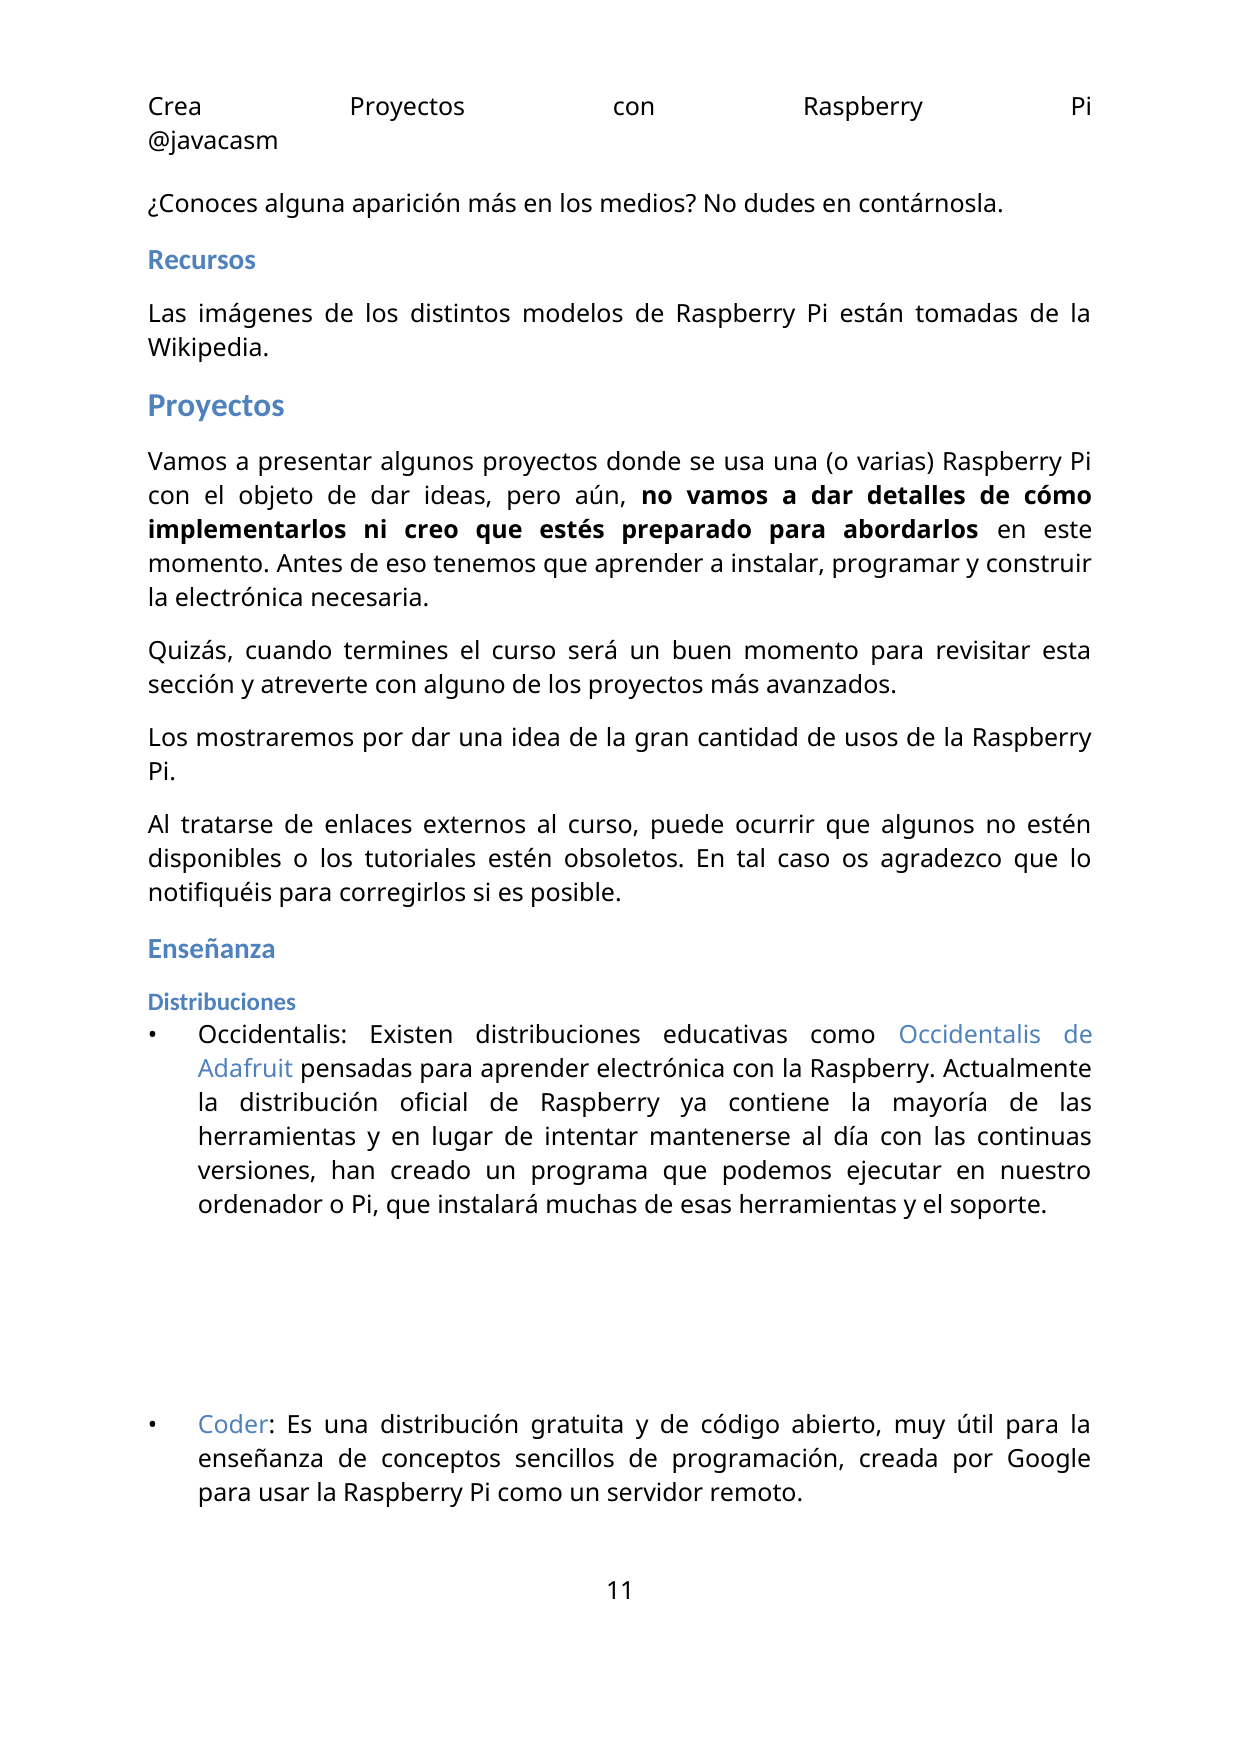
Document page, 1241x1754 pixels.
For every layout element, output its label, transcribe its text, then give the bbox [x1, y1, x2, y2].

subtitle Distribuciones [148, 986, 1093, 1017]
text Al tratarse de enlaces externos al curso, puede ocurrir que algunos no estén disponibles o los tutoriales estén obsoletos. En tal caso os agradezco que lo notifiquéis para corregirlos si es posible. [148, 807, 1093, 909]
text ¿Conoces alguna aparición más en los medios? No dudes en contárnosla. [148, 186, 1093, 220]
text Quizás, cuando termines el curso será un buen momento para revisitar esta sección y atreverte con alguno de los proyectos más avanzados. [148, 633, 1093, 701]
subtitle Enseñanza [148, 930, 1093, 965]
text Los mostraremos por dar una idea de la gran cantidad de usos de la Raspberry Pi. [148, 720, 1093, 788]
text Las imágenes de los distintos modelos de Raspberry Pi están tomadas de la Wikipedia. [148, 295, 1093, 363]
subtitle Proyectos [148, 384, 1093, 425]
list Coder: Es una distribución gratuita y de código abierto, muy útil para la enseñanza de conceptos sencillos de programación, creada por Google para usar la Raspberry Pi como un servidor remoto. [148, 1407, 1093, 1509]
subtitle Recursos [148, 241, 1093, 277]
text Vamos a presentar algunos proyectos donde se usa una (o varias) Raspberry Pi con el objeto de dar ideas, pero aún, no vamos a dar detalles de cómo implementarlos ni creo que estés preparado para abordarlos en este momento. Antes de eso tenemos que aprender a instalar, programar y construir la electrónica necesaria. [148, 444, 1093, 614]
list Occidentalis: Existen distribuciones educativas como Occidentalis de Adafruit pensadas para aprender electrónica con la Raspberry. Actualmente la distribución oficial de Raspberry ya contiene la mayoría de las herramientas y en lugar de intentar mantenerse al día con las continuas versiones, han creado un programa que podemos ejecutar en nuestro ordenador o Pi, que instalará muchas de esas herramientas y el soporte. [148, 1017, 1093, 1221]
